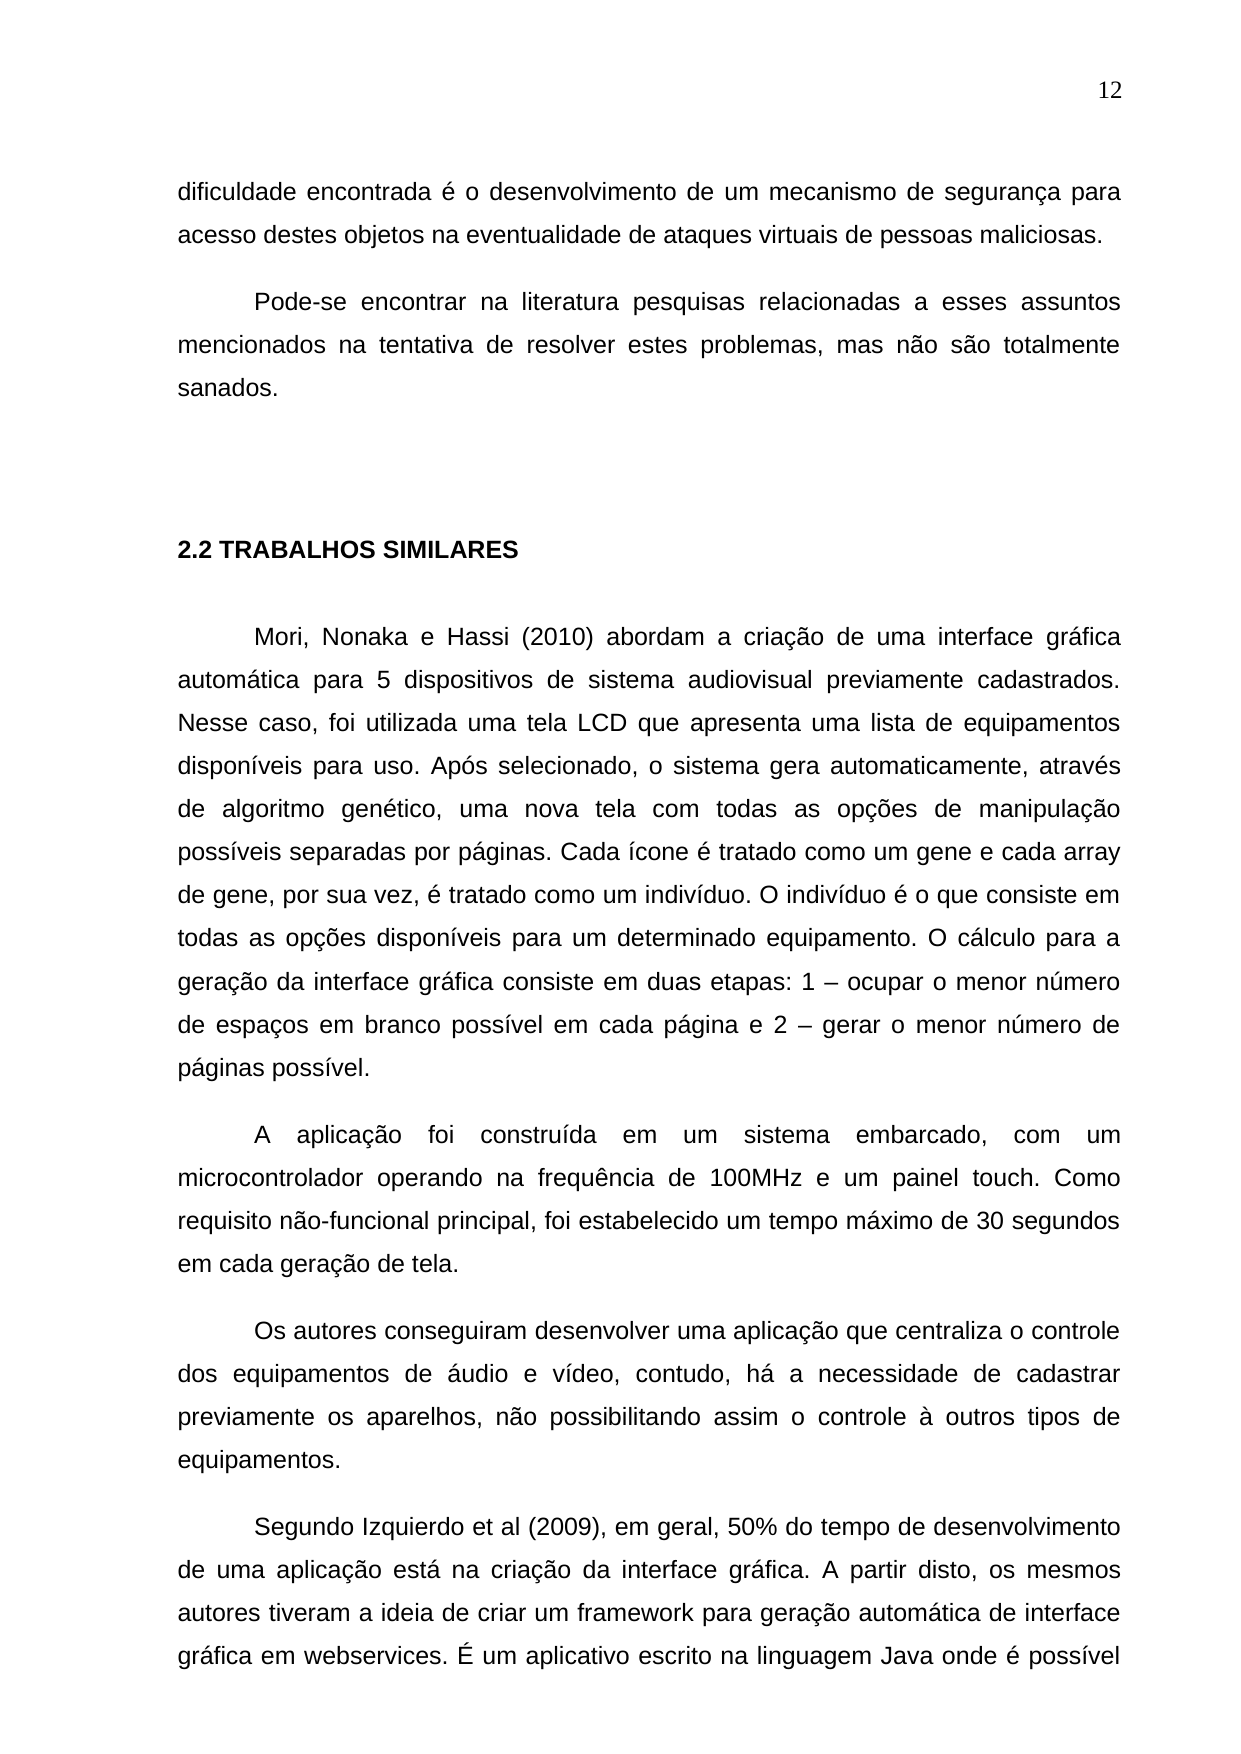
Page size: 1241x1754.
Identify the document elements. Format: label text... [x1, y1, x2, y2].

text Segundo Izquierdo et al (2009), em geral, 50% do tempo de desenvolvimento de uma aplicação está na criação da interface gráfica. A partir disto, os mesmos autores tiveram a ideia de criar um framework para geração automática de interface gráfica em webservices. É um aplicativo escrito na linguagem Java onde é possível [177, 1512, 1122, 1670]
text dificuldade encontrada é o desenvolvimento de um mecanismo de segurança para acesso destes objetos na eventualidade de ataques virtuais de pessoas maliciosas. [177, 177, 1122, 249]
text A aplicação foi construída em um sistema embarcado, com um microcontrolador operando na frequência de 100MHz e um painel touch. Como requisito não-funcional principal, foi estabelecido um tempo máximo de 30 segundos em cada geração de tela. [177, 1119, 1122, 1278]
text 2.2 TRABALHOS SIMILARES [177, 535, 1122, 564]
text Os autores conseguiram desenvolver uma aplicação que centraliza o controle dos equipamentos de áudio e vídeo, contudo, há a necessidade de cadastrar previamente os aparelhos, não possibilitando assim o controle à outros tipos de equipamentos. [177, 1316, 1122, 1474]
text Pode-se encontrar na literatura pesquisas relacionadas a esses assuntos mencionados na tentativa de resolver estes problemas, mas não são totalmente sanados. [177, 287, 1122, 402]
text Mori, Nonaka e Hassi (2010) abordam a criação de uma interface gráfica automática para 5 dispositivos de sistema audiovisual previamente cadastrados. Nesse caso, foi utilizada uma tela LCD que apresenta uma lista de equipamentos disponíveis para uso. Após selecionado, o sistema gera automaticamente, através de algoritmo genético, uma nova tela com todas as opções de manipulação possíveis separadas por páginas. Cada ícone é tratado como um gene e cada array de gene, por sua vez, é tratado como um indivíduo. O indivíduo é o que consiste em todas as opções disponíveis para um determinado equipamento. O cálculo para a geração da interface gráfica consiste em duas etapas: 1 – ocupar o menor número de espaços em branco possível em cada página e 2 – gerar o menor número de páginas possível. [177, 622, 1122, 1082]
